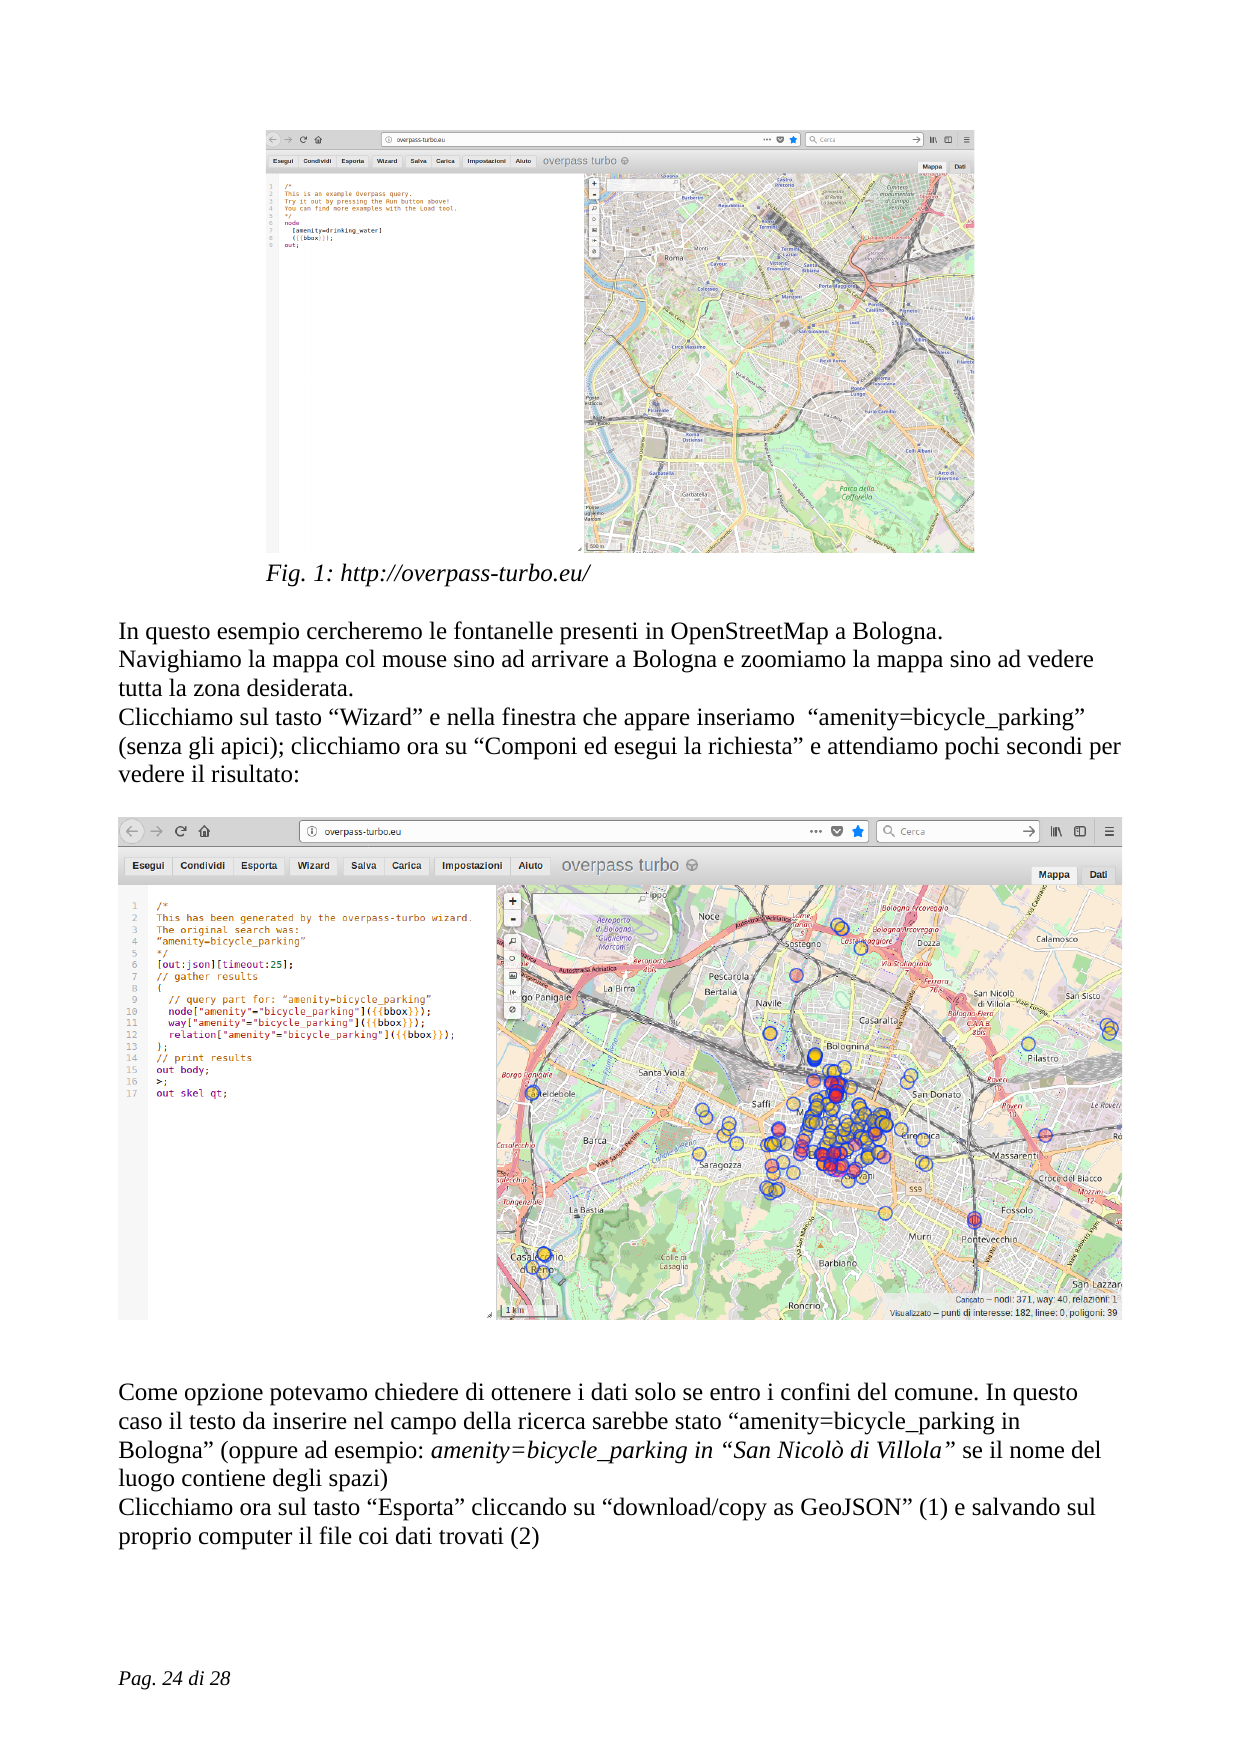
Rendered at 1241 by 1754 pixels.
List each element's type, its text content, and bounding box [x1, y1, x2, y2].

text Clicchiamo sul tasto “Wizard” e nella finestra che appare inseriamo “amenity=bicycle_parking” (senza gli apici); clicchiamo ora su “Componi ed esegui la richiesta” e attendiamo pochi secondi per vedere il risultato: [118, 702, 1122, 788]
picture [118, 817, 1123, 1320]
text Navighiamo la mappa col mouse sino ad arrivare a Bologna e zoomiamo la mappa sino ad vedere tutta la zona desiderata. [118, 644, 1122, 702]
picture [265, 130, 975, 553]
text In questo esempio cercheremo le fontanelle presenti in OpenStreetMap a Bologna. [118, 616, 1122, 644]
text Clicchiamo ora sul tasto “Esporta” cliccando su “download/copy as GeoJSON” (1) e salvando sul proprio computer il file coi dati trovati (2) [118, 1492, 1122, 1550]
text Fig. 1: http://overpass-turbo.eu/ [266, 553, 974, 587]
text Come opzione potevamo chiedere di ottenere i dati solo se entro i confini del comune. In questo caso il testo da inserire nel campo della ricerca sarebbe stato “amenity=bicycle_parking in Bologna” (oppure ad esempio: amenity=bicycle_parking in “San Nicolò di Villola” se il nome del luogo contiene degli spazi) [118, 1377, 1122, 1492]
